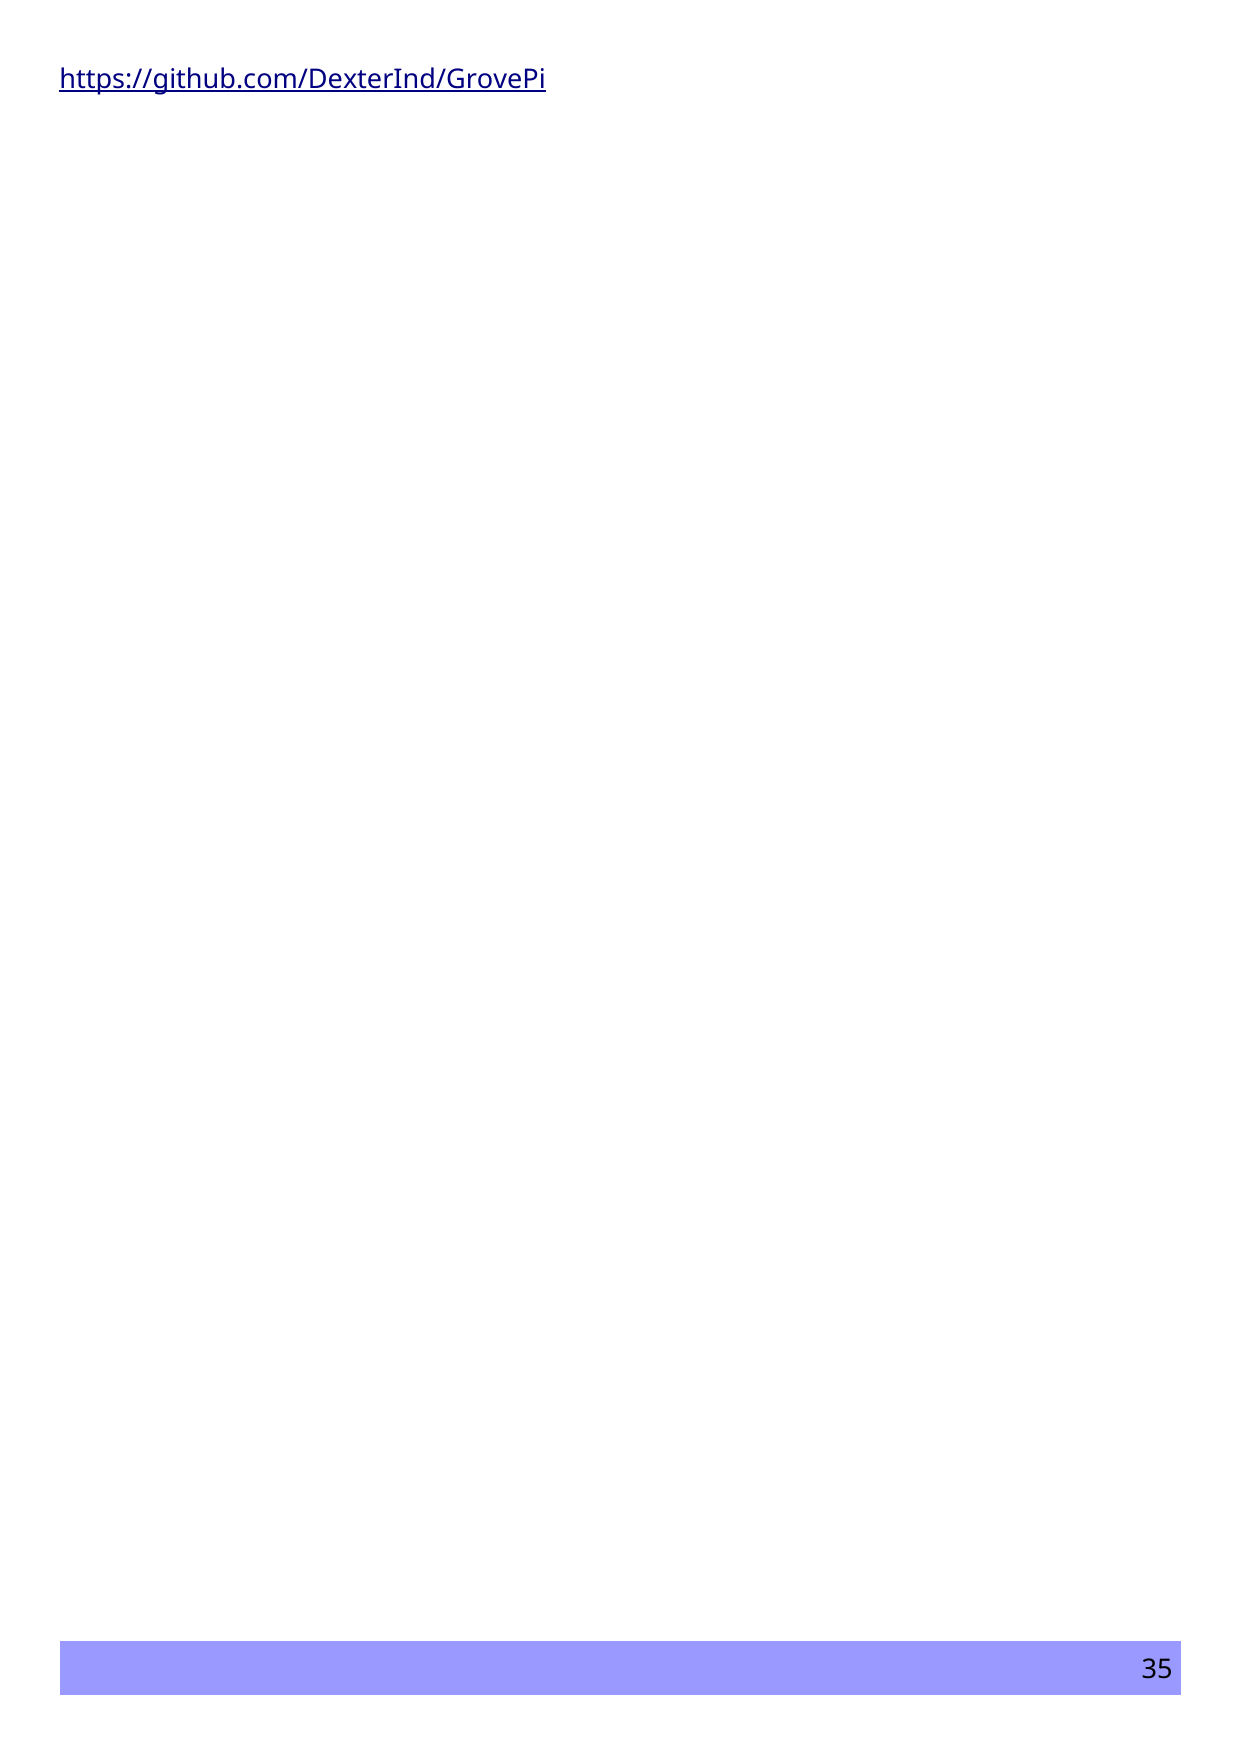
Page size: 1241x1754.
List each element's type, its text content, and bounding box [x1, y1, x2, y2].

text https://github.com/DexterInd/GrovePi [59, 59, 1181, 96]
